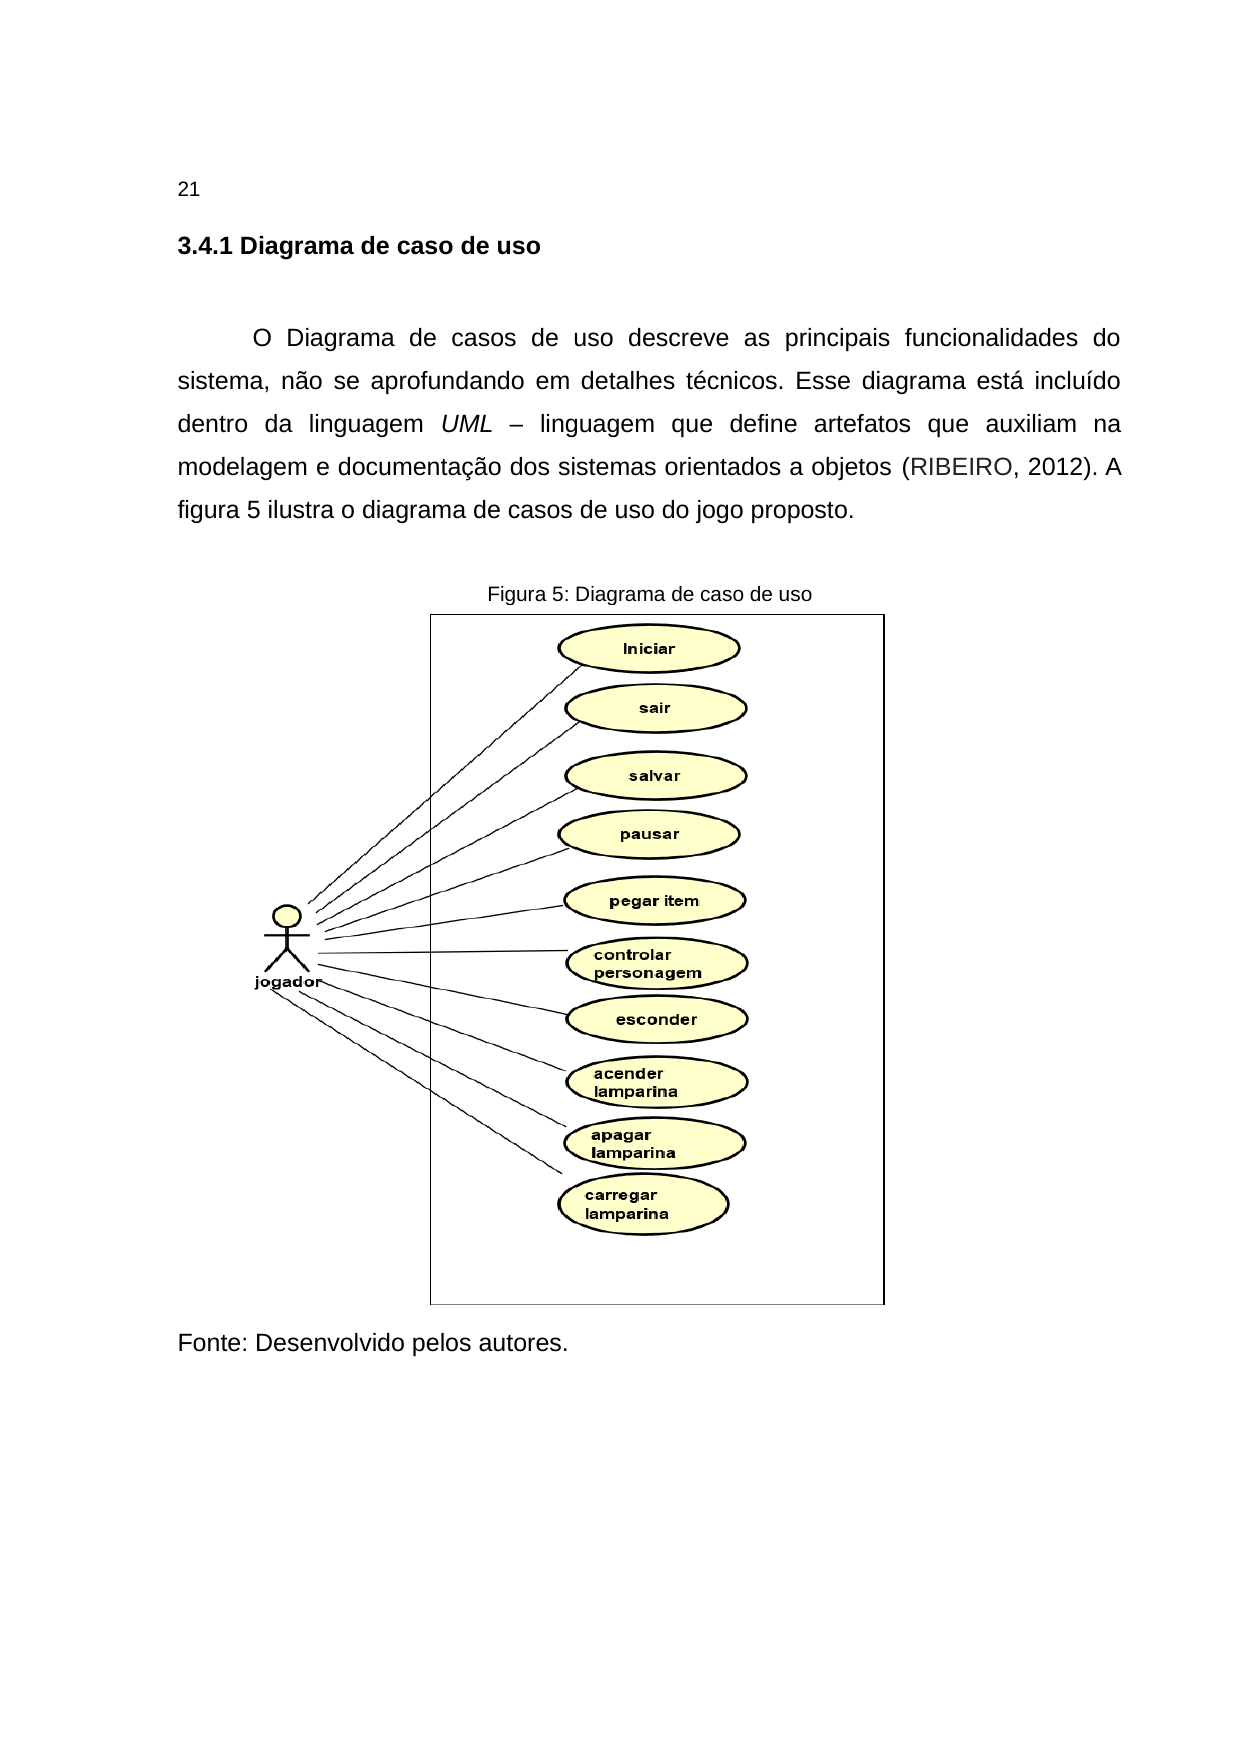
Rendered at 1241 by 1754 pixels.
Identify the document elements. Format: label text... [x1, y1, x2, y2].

text Fonte: Desenvolvido pelos autores. [177, 1327, 1122, 1356]
picture [177, 605, 1123, 1314]
subtitle Figura 5: Diagrama de caso de uso [177, 582, 1122, 605]
subtitle 3.4.1 Diagrama de caso de uso [177, 231, 1122, 259]
text O Diagrama de casos de uso descreve as principais funcionalidades do sistema, não se aprofundando em detalhes técnicos. Esse diagrama está incluído dentro da linguagem UML – linguagem que define artefatos que auxiliam na modelagem e documentação dos sistemas orientados a objetos (RIBEIRO, 2012). A figura 5 ilustra o diagrama de casos de uso do jogo proposto. [177, 323, 1122, 524]
